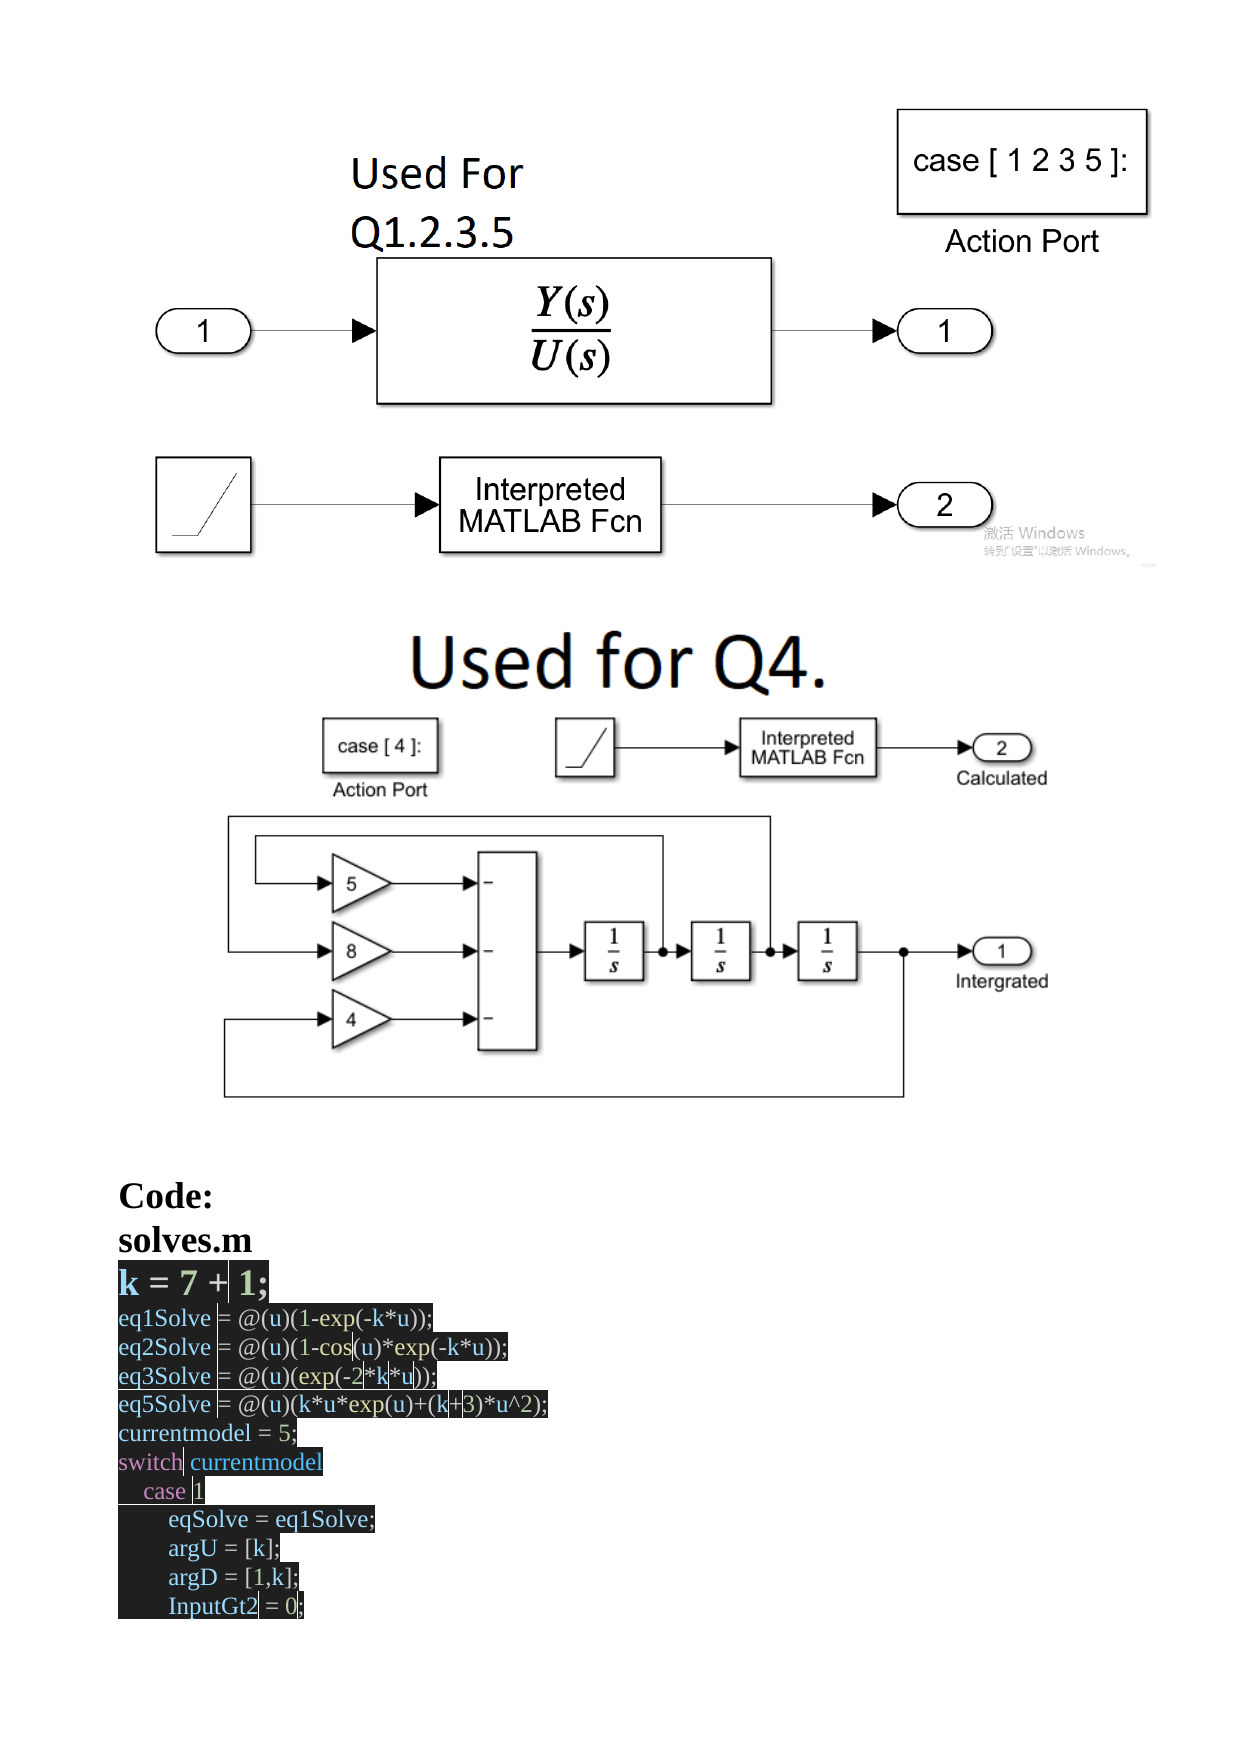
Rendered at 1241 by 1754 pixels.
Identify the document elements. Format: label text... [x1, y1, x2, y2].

text switch currentmodel [118, 1447, 1122, 1476]
picture [152, 94, 1157, 567]
text InputGt2 = 0; [118, 1591, 1122, 1619]
text k = 7 + 1; [118, 1260, 1122, 1303]
text solves.m [118, 1217, 1122, 1260]
text Code: [118, 1174, 1122, 1217]
text eq3Solve = @(u)(exp(-2*k*u)); [118, 1361, 1122, 1389]
text argD = [1,k]; [118, 1562, 1122, 1591]
text eqSolve = eq1Solve; [118, 1504, 1122, 1533]
text eq2Solve = @(u)(1-cos(u)*exp(-k*u)); [118, 1332, 1122, 1361]
text eq1Solve = @(u)(1-exp(-k*u)); [118, 1303, 1122, 1332]
text argU = [k]; [118, 1533, 1122, 1562]
text currentmodel = 5; [118, 1418, 1122, 1447]
picture [118, 609, 1123, 1174]
text eq5Solve = @(u)(k*u*exp(u)+(k+3)*u^2); [118, 1389, 1122, 1418]
text case 1 [118, 1476, 1122, 1504]
